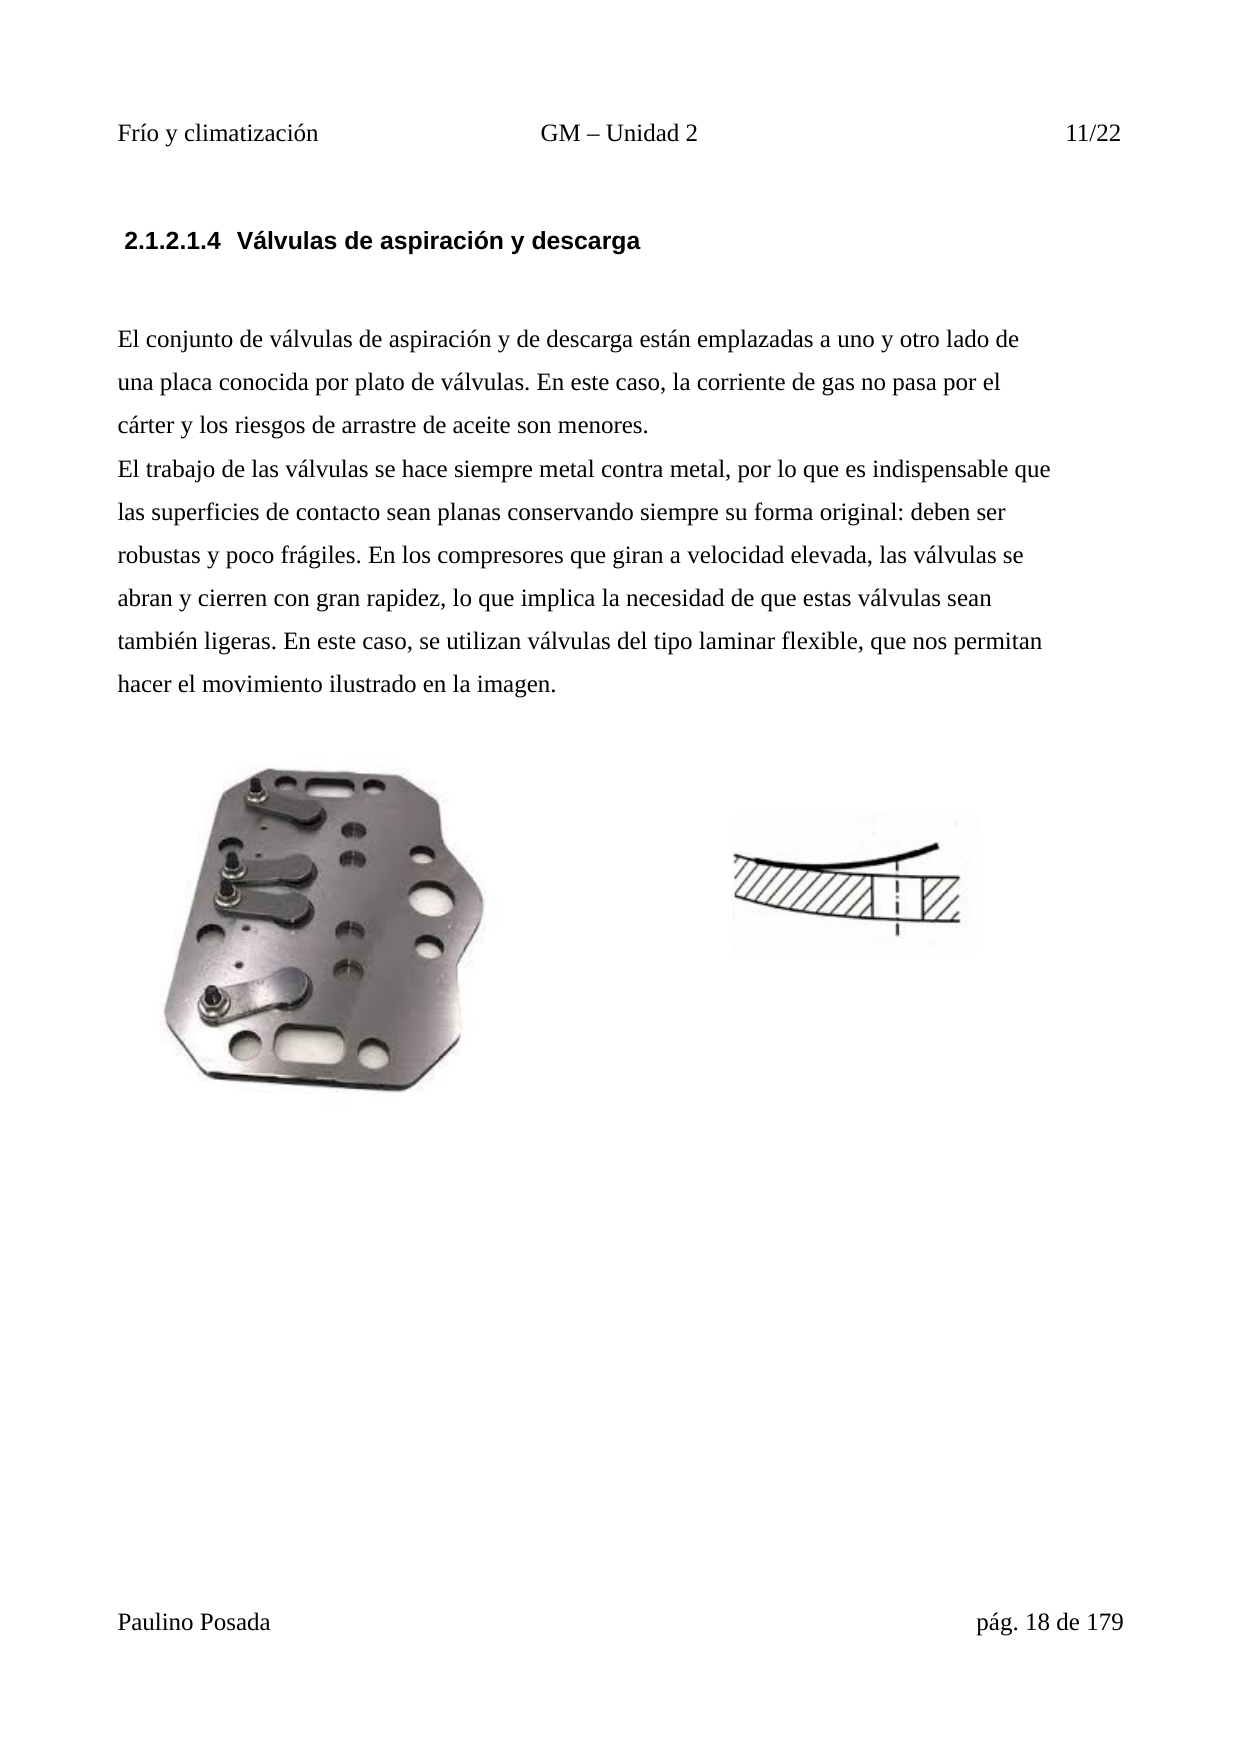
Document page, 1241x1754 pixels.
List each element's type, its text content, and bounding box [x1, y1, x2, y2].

text abran y cierren con gran rapidez, lo que implica la necesidad de que estas válvulas sean [117, 583, 1123, 612]
text El conjunto de válvulas de aspiración y de descarga están emplazadas a uno y otro lado de [117, 324, 1123, 353]
text cárter y los riesgos de arrastre de aceite son menores. [117, 411, 1123, 439]
text las superficies de contacto sean planas conservando siempre su forma original: deben ser [117, 497, 1123, 526]
picture [732, 814, 979, 956]
text también ligeras. En este caso, se utilizan válvulas del tipo laminar flexible, que nos permitan [117, 626, 1123, 655]
text robustas y poco frágiles. En los compresores que giran a velocidad elevada, las válvulas se [117, 540, 1123, 569]
picture [148, 755, 500, 1108]
text El trabajo de las válvulas se hace siempre metal contra metal, por lo que es indispensable que [117, 454, 1123, 482]
subtitle Válvulas de aspiración y descarga [117, 226, 1123, 254]
text una placa conocida por plato de válvulas. En este caso, la corriente de gas no pasa por el [117, 367, 1123, 396]
text hacer el movimiento ilustrado en la imagen. [117, 669, 1123, 698]
